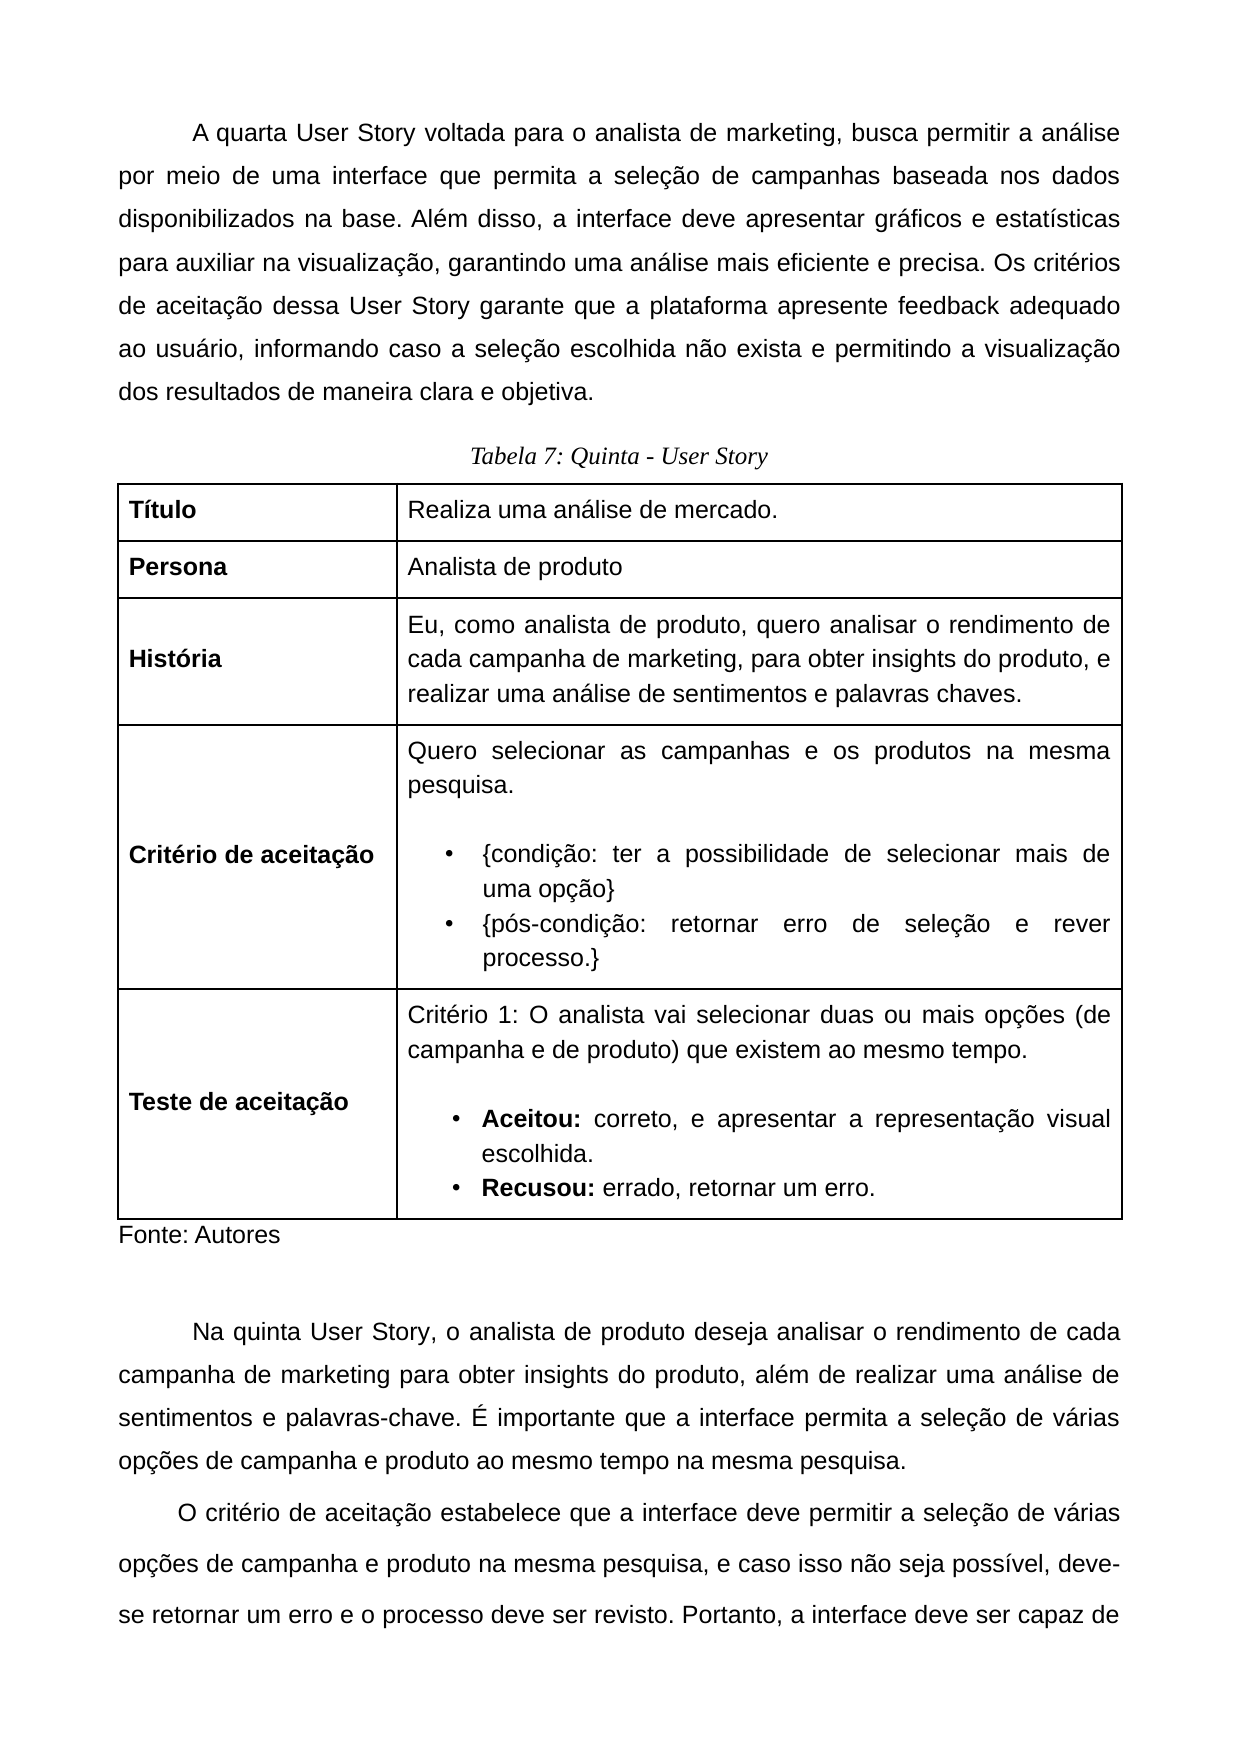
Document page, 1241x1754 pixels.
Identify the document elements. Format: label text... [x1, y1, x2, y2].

table_cell Quero selecionar as campanhas e os produtos na mesma pesquisa. {condição: ter a possibilidade de selecionar mais de uma opção} {pós-condição: retornar erro de seleção e rever processo.} [398, 726, 1121, 988]
table_cell História [119, 599, 396, 723]
table_header Realiza uma análise de mercado. [398, 485, 1121, 540]
table_header Título [119, 485, 396, 540]
text Na quinta User Story, o analista de produto deseja analisar o rendimento de cada campanha de marketing para obter insights do produto, além de realizar uma análise de sentimentos e palavras-chave. É importante que a interface permita a seleção de várias opções de campanha e produto ao mesmo tempo na mesma pesquisa. [118, 1316, 1122, 1474]
table_cell Eu, como analista de produto, quero analisar o rendimento de cada campanha de marketing, para obter insights do produto, e realizar uma análise de sentimentos e palavras chaves. [398, 599, 1121, 723]
table_cell Teste de aceitação [119, 990, 396, 1218]
table_cell Persona [119, 542, 396, 597]
table_cell Analista de produto [398, 542, 1121, 597]
table_cell Critério 1: O analista vai selecionar duas ou mais opções (de campanha e de produto) que existem ao mesmo tempo. Aceitou: correto, e apresentar a representação visual escolhida. Recusou: errado, retornar um erro. [398, 990, 1121, 1218]
table_cell Critério de aceitação [119, 726, 396, 988]
text Fonte: Autores [118, 1220, 1122, 1249]
text A quarta User Story voltada para o analista de marketing, busca permitir a análise por meio de uma interface que permita a seleção de campanhas baseada nos dados disponibilizados na base. Além disso, a interface deve apresentar gráficos e estatísticas para auxiliar na visualização, garantindo uma análise mais eficiente e precisa. Os critérios de aceitação dessa User Story garante que a plataforma apresente feedback adequado ao usuário, informando caso a seleção escolhida não exista e permitindo a visualização dos resultados de maneira clara e objetiva. [118, 118, 1122, 406]
text Tabela 7: Quinta - User Story [118, 441, 1122, 470]
text O critério de aceitação estabelece que a interface deve permitir a seleção de várias opções de campanha e produto na mesma pesquisa, e caso isso não seja possível, deve-se retornar um erro e o processo deve ser revisto. Portanto, a interface deve ser capaz de [118, 1498, 1122, 1629]
